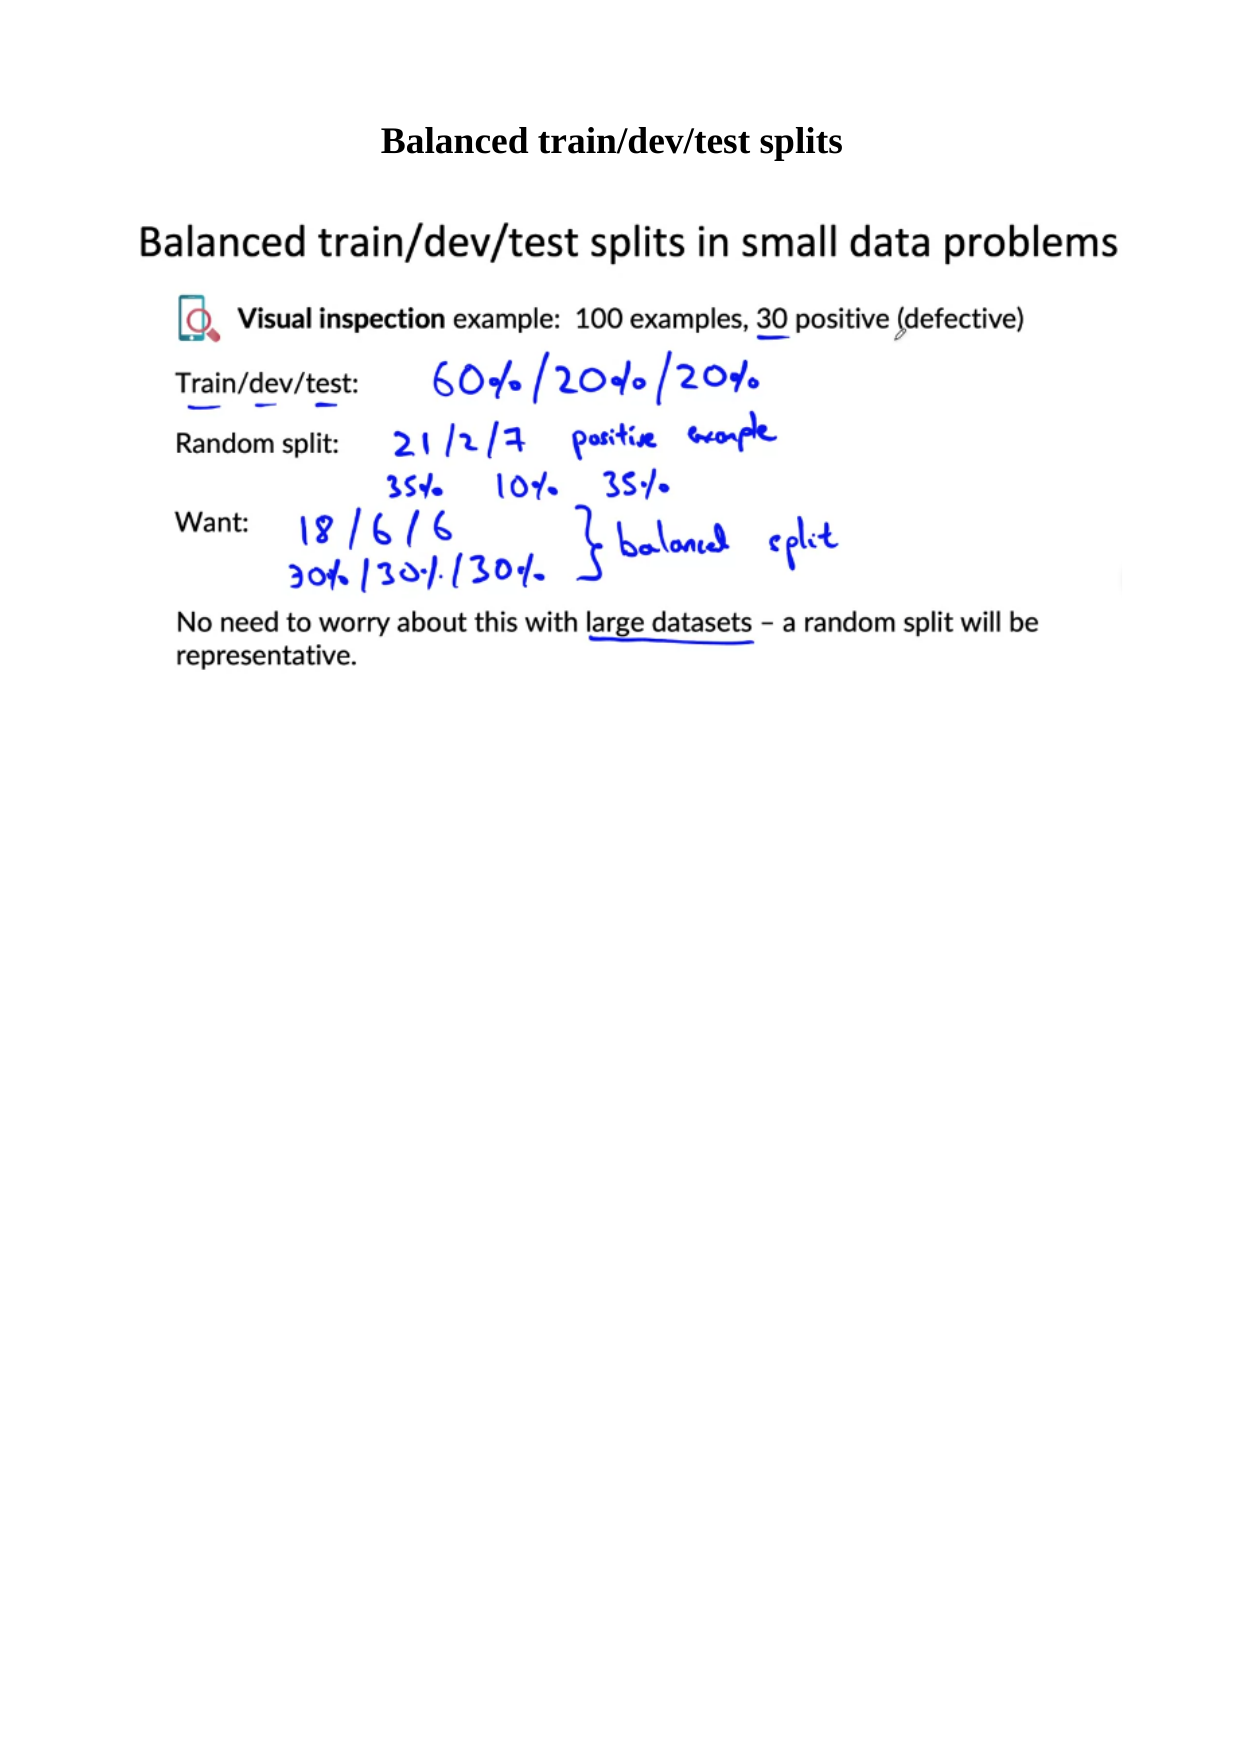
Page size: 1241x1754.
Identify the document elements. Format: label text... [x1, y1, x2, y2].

picture [118, 209, 1123, 674]
subtitle Balanced train/dev/test splits [118, 118, 1122, 161]
